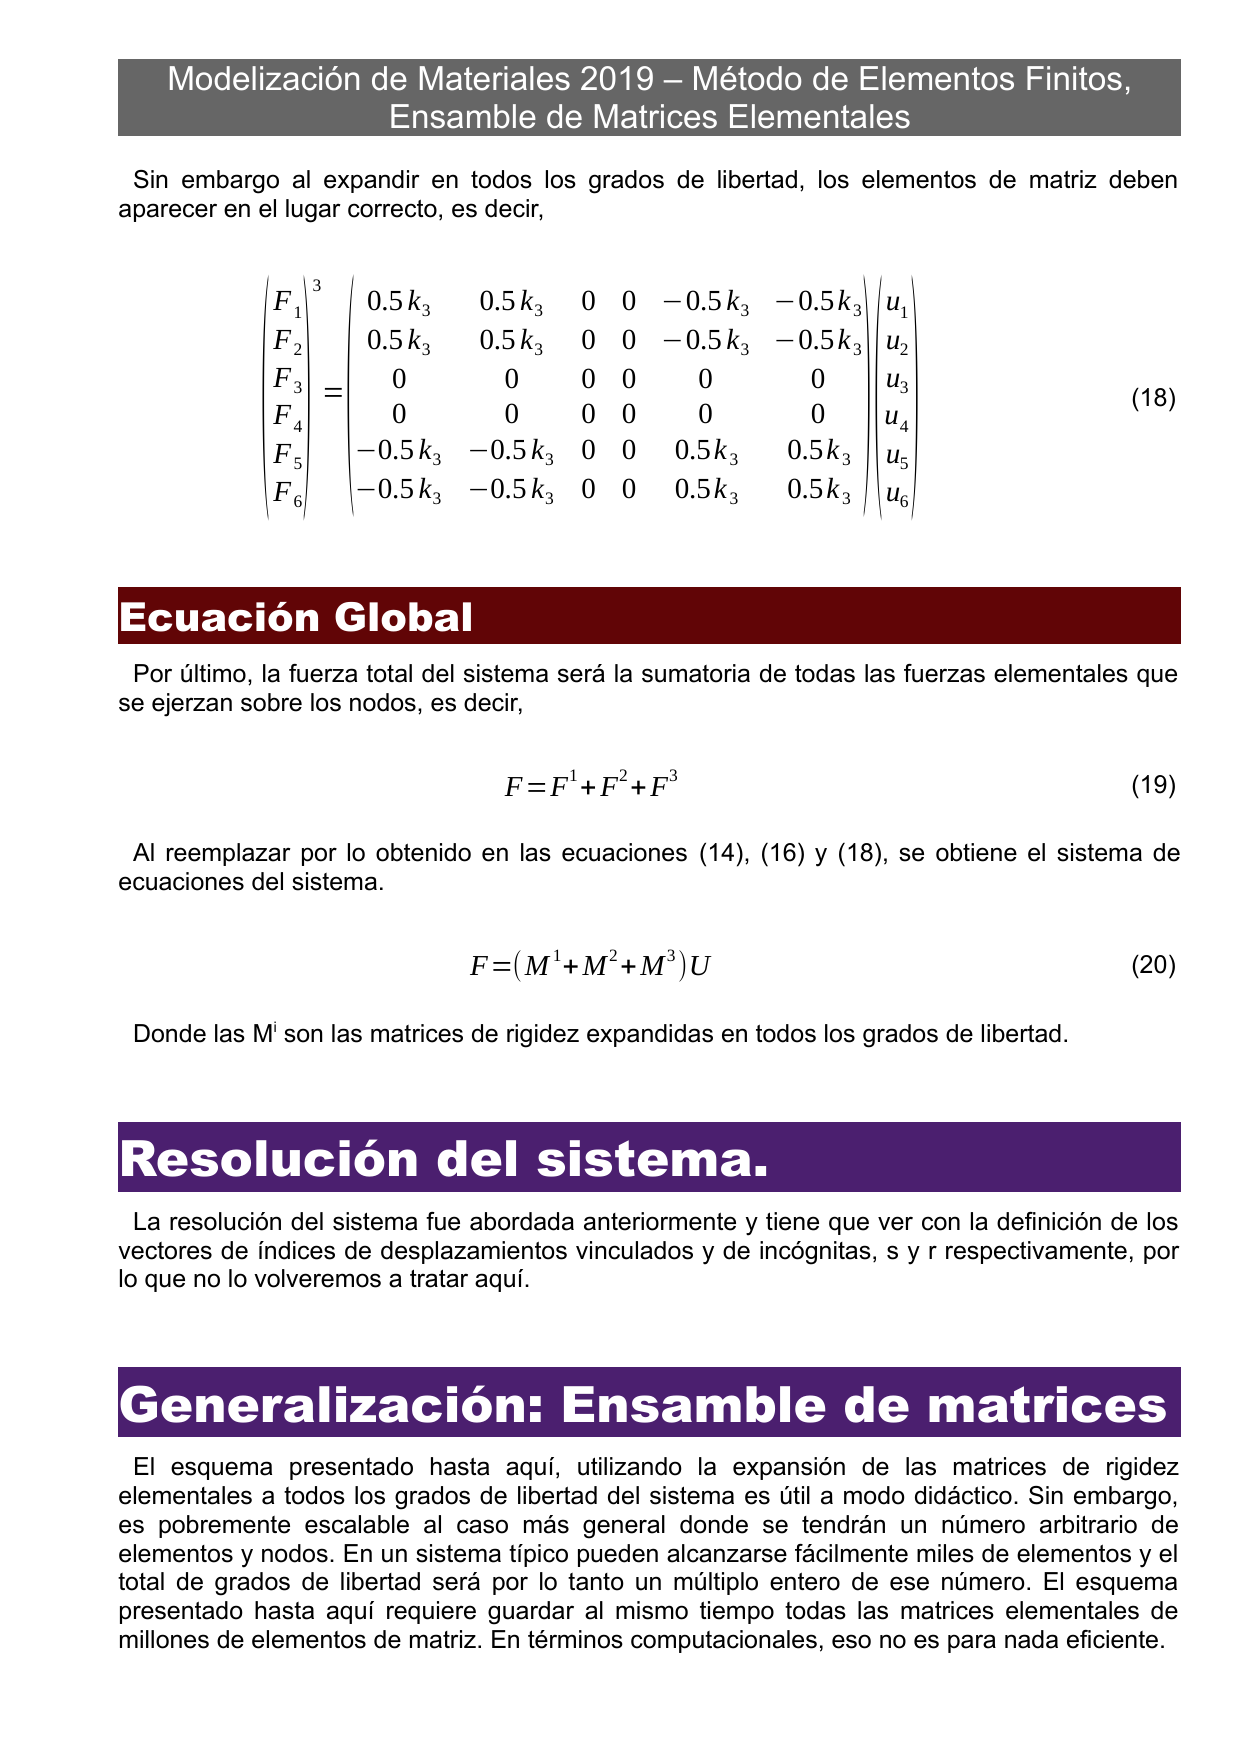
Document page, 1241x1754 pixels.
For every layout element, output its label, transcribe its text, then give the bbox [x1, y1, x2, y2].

table_header [118, 940, 1063, 989]
text Donde las Mi son las matrices de rigidez expandidas en todos los grados de libertad. [118, 1019, 1181, 1048]
text El esquema presentado hasta aquí, utilizando la expansión de las matrices de rigidez elementales a todos los grados de libertad del sistema es útil a modo didáctico. Sin embargo, es pobremente escalable al caso más general donde se tendrán un número arbitrario de elementos y nodos. En un sistema típico pueden alcanzarse fácilmente miles de elementos y el total de grados de libertad será por lo tanto un múltiplo entero de ese número. El esquema presentado hasta aquí requiere guardar al mismo tiempo todas las matrices elementales de millones de elementos de matriz. En términos computacionales, eso no es para nada eficiente. [118, 1452, 1181, 1653]
table_header (18) [1063, 267, 1181, 528]
text Sin embargo al expandir en todos los grados de libertad, los elementos de matriz deben aparecer en el lugar correcto, es decir, [118, 165, 1181, 223]
text Al reemplazar por lo obtenido en las ecuaciones (14), (16) y (18), se obtiene el sistema de ecuaciones del sistema. [118, 838, 1181, 895]
table_header [118, 267, 1063, 528]
text Por último, la fuerza total del sistema será la sumatoria de todas las fuerzas elementales que se ejerzan sobre los nodos, es decir, [118, 659, 1181, 716]
table_header [118, 761, 1063, 808]
subtitle Ecuación Global [118, 587, 1181, 644]
table_header (20) [1063, 940, 1181, 989]
table_header (19) [1063, 761, 1181, 808]
subtitle Generalización: Ensamble de matrices [118, 1367, 1181, 1437]
subtitle Resolución del sistema. [118, 1122, 1181, 1192]
text La resolución del sistema fue abordada anteriormente y tiene que ver con la definición de los vectores de índices de desplazamientos vinculados y de incógnitas, s y r respectivamente, por lo que no lo volveremos a tratar aquí. [118, 1207, 1181, 1293]
